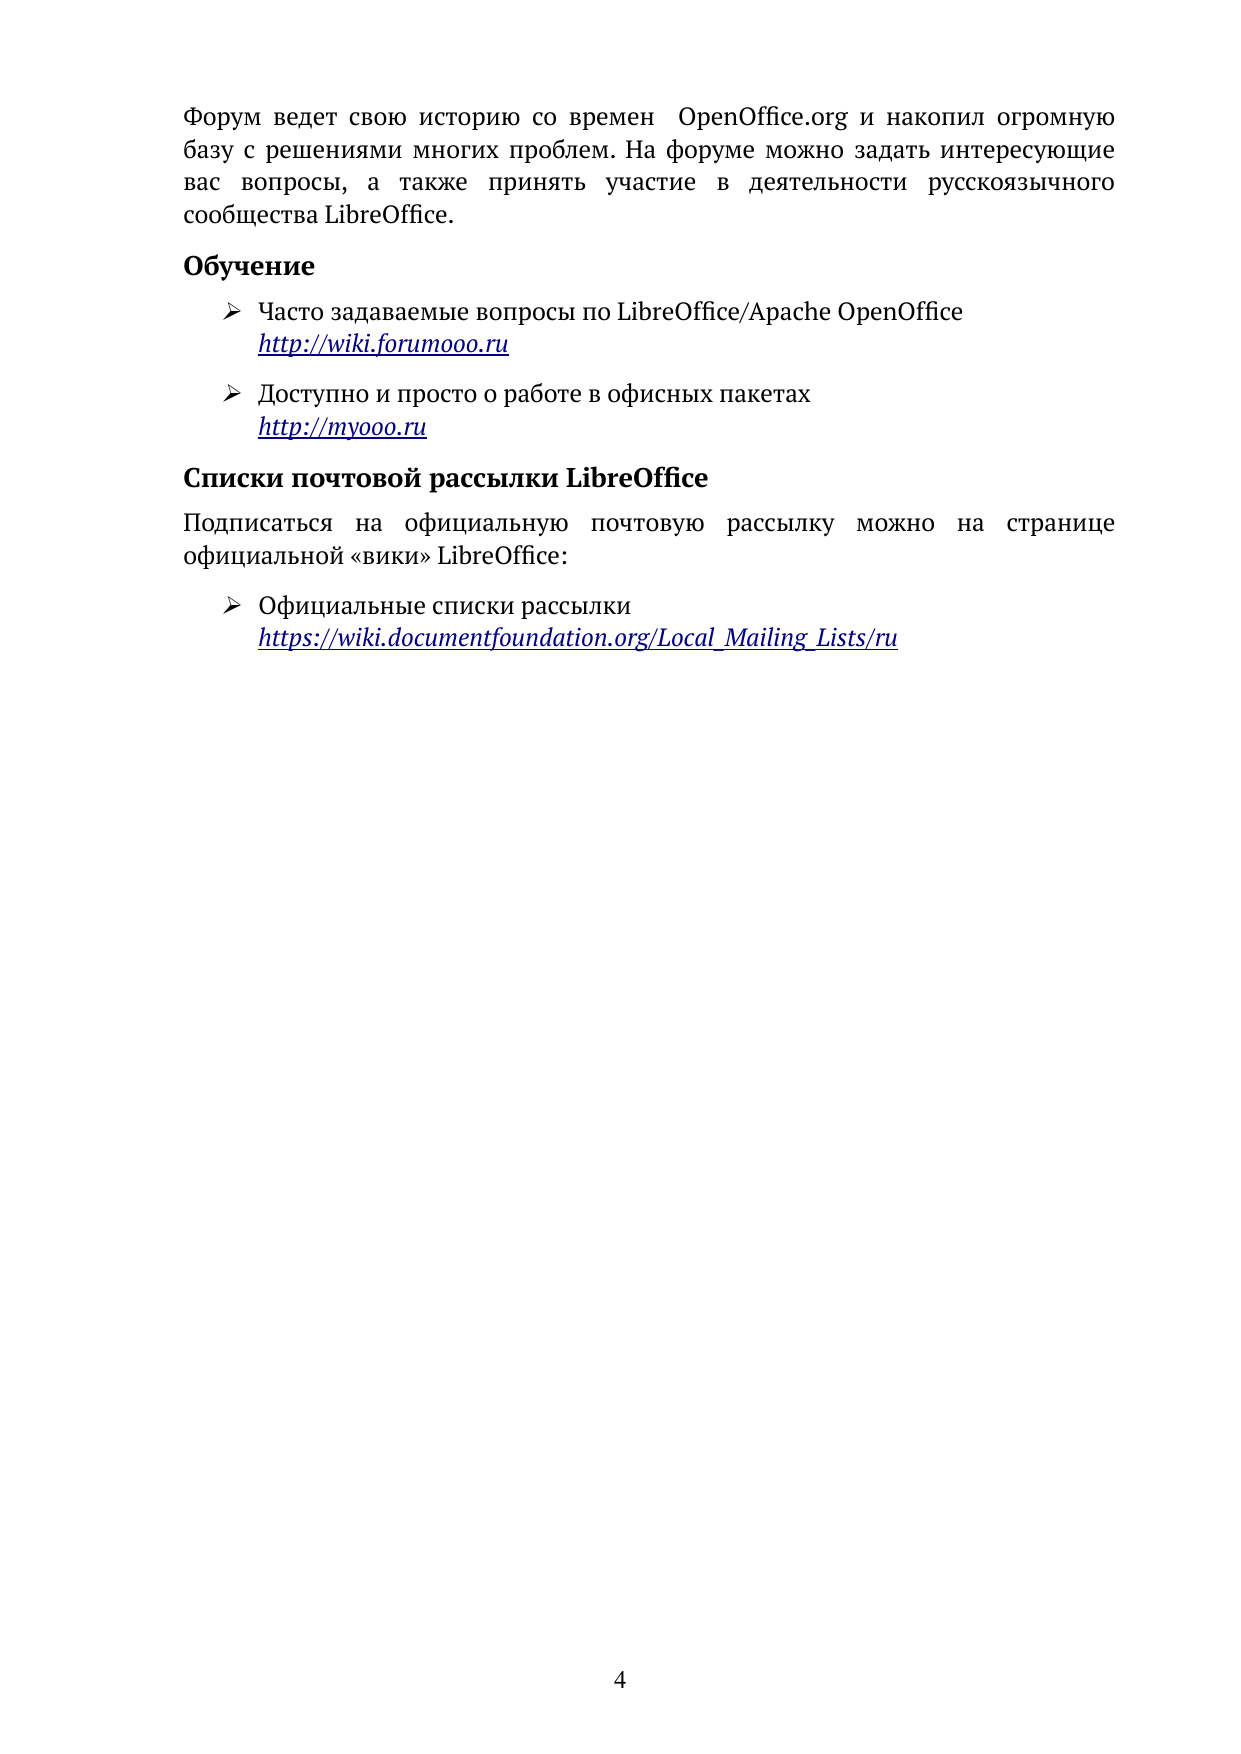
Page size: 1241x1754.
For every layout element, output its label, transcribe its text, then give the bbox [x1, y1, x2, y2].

list Часто задаваемые вопросы по LibreOffice/Apache OpenOffice http://wiki.forumooo.ru [221, 294, 1116, 359]
text Форум ведет свою историю со времен OpenOffice.org и накопил огромную базу с решениями многих проблем. На форуме можно задать интересующие вас вопросы, а также принять участие в деятельности русскоязычного сообщества LibreOffice. [183, 100, 1116, 230]
list Официальные списки рассылки https://wiki.documentfoundation.org/Local_Mailing_Lists/ru [221, 589, 1116, 654]
text Подписаться на официальную почтовую рассылку можно на странице официальной «вики» LibreOffice: [183, 506, 1116, 571]
text Списки почтовой рассылки LibreOffice [183, 459, 1116, 495]
text Обучение [183, 248, 1116, 283]
list Доступно и просто о работе в офисных пакетах http://myooo.ru [221, 377, 1116, 442]
